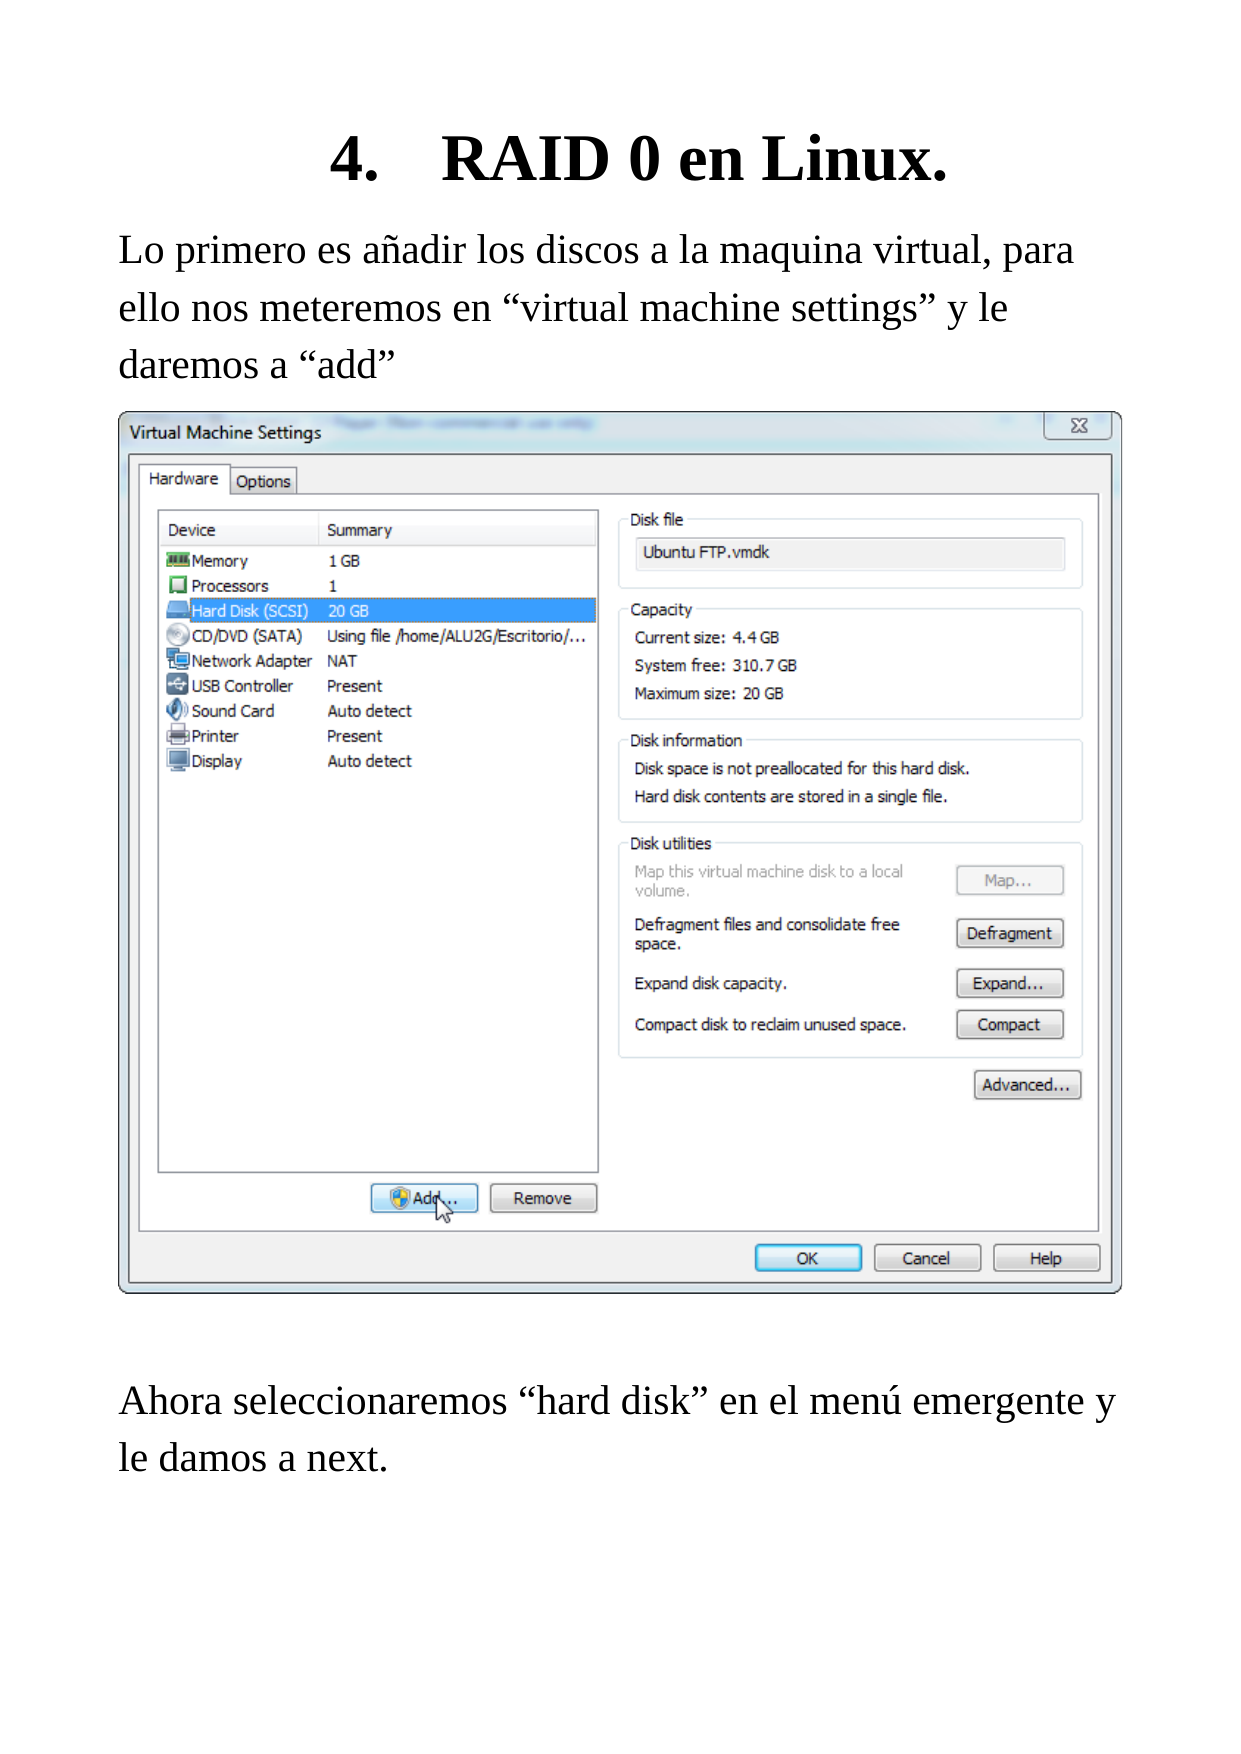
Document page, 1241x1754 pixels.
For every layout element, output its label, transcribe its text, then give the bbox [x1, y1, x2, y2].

text Lo primero es añadir los discos a la maquina virtual, para ello nos meteremos en “virtual machine settings” y le daremos a “add” [118, 225, 1122, 388]
picture [118, 411, 1123, 1294]
text Ahora seleccionaremos “hard disk” en el menú emergente y le damos a next. [118, 1375, 1122, 1481]
list RAID 0 en Linux. [156, 118, 1122, 195]
